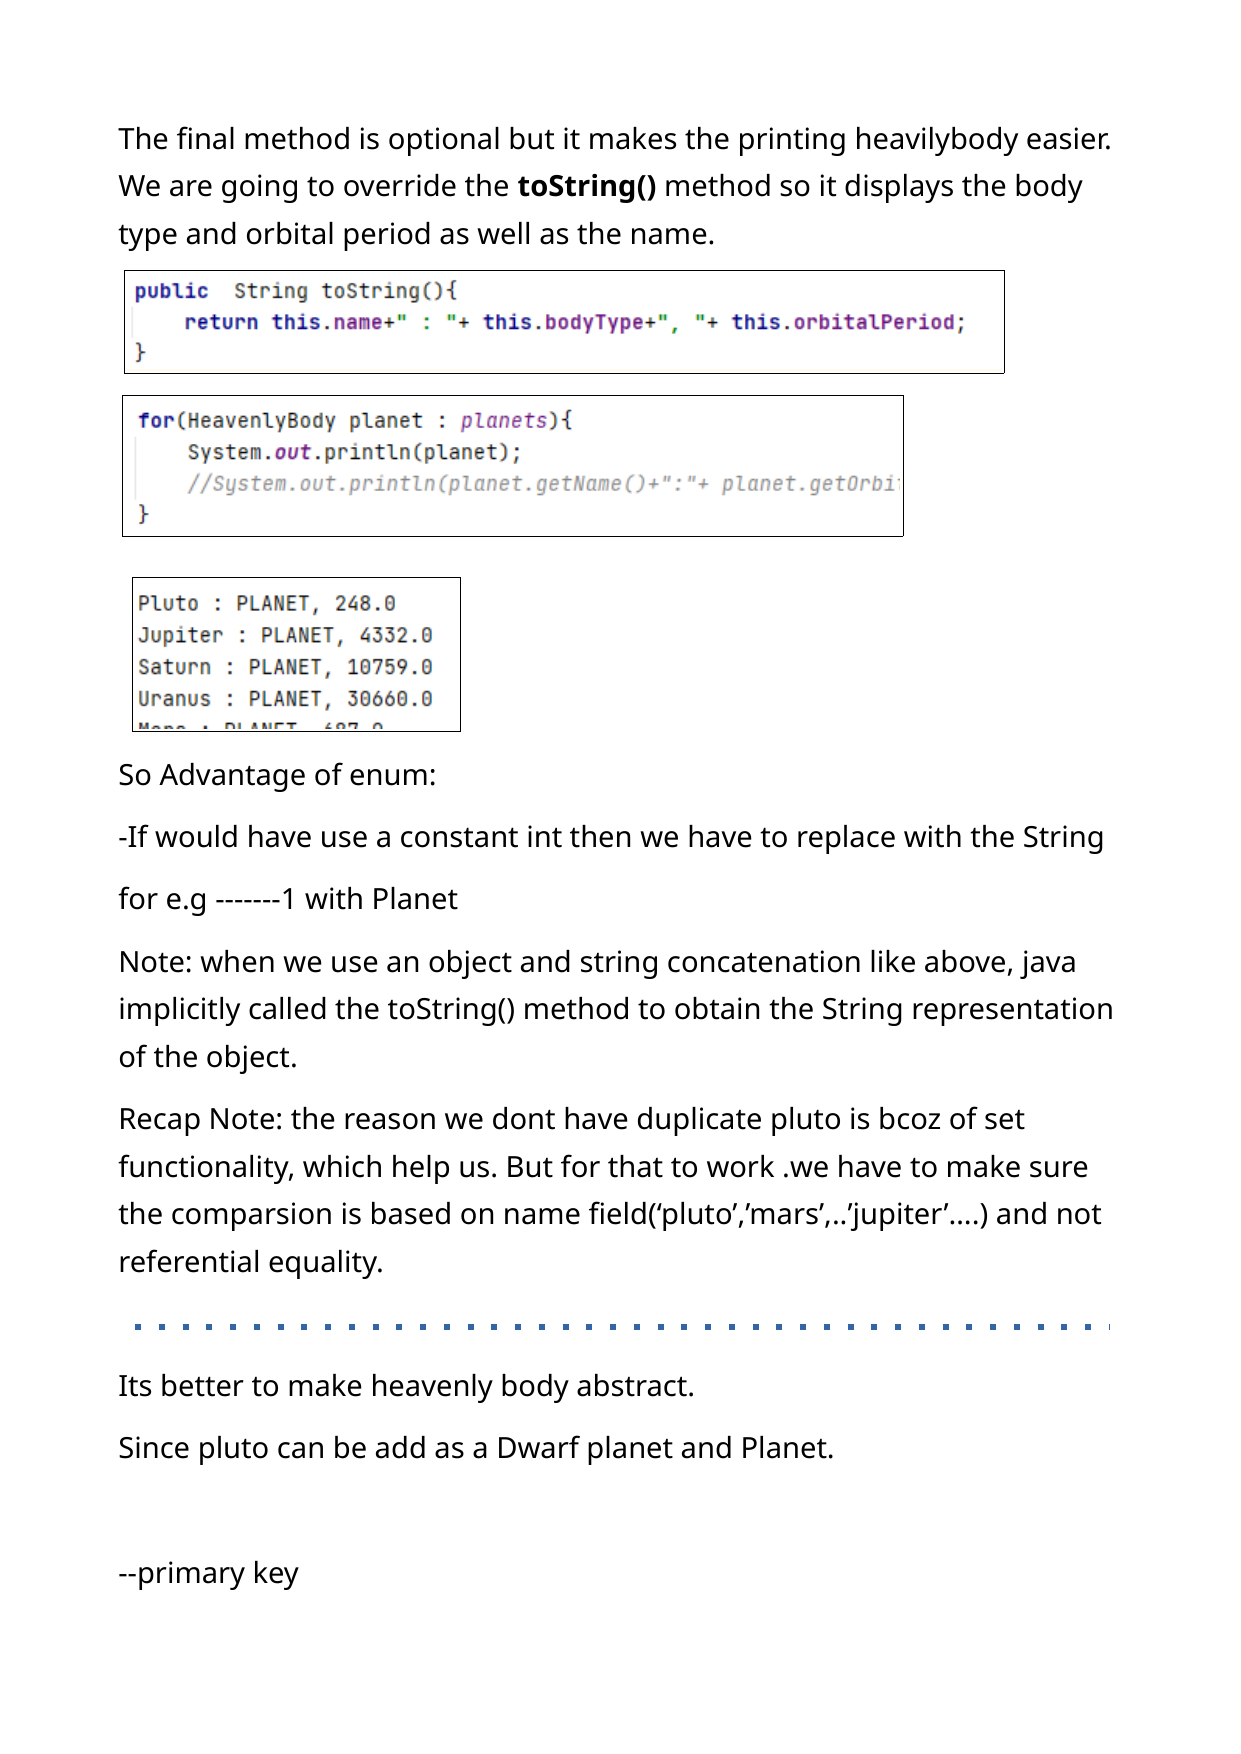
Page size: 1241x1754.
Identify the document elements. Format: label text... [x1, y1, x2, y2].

text -If would have use a constant int then we have to replace with the String [118, 816, 1122, 856]
text The final method is optional but it makes the printing heavilybody easier. We are going to override the toString() method so it displays the body type and orbital period as well as the name. [118, 118, 1122, 253]
text Recap Note: the reason we dont have duplicate pluto is bcoz of set functionality, which help us. But for that to work .we have to make sure the comparsion is based on name field(‘pluto’,’mars’,..’jupiter’….) and not referential equality. [118, 1098, 1122, 1281]
text Note: when we use an object and string concatenation like above, java implicitly called the toString() method to obtain the String representation of the object. [118, 941, 1122, 1076]
text for e.g -------1 with Planet [118, 879, 1122, 918]
text So Advantage of enum: [118, 754, 1122, 794]
text --primary key [118, 1552, 1122, 1592]
text Since pluto can be add as a Dwarf planet and Planet. [118, 1428, 1122, 1467]
picture [135, 580, 458, 729]
text Its better to make heavenly body abstract. [118, 1365, 1122, 1405]
picture [127, 273, 1002, 371]
picture [124, 398, 900, 533]
